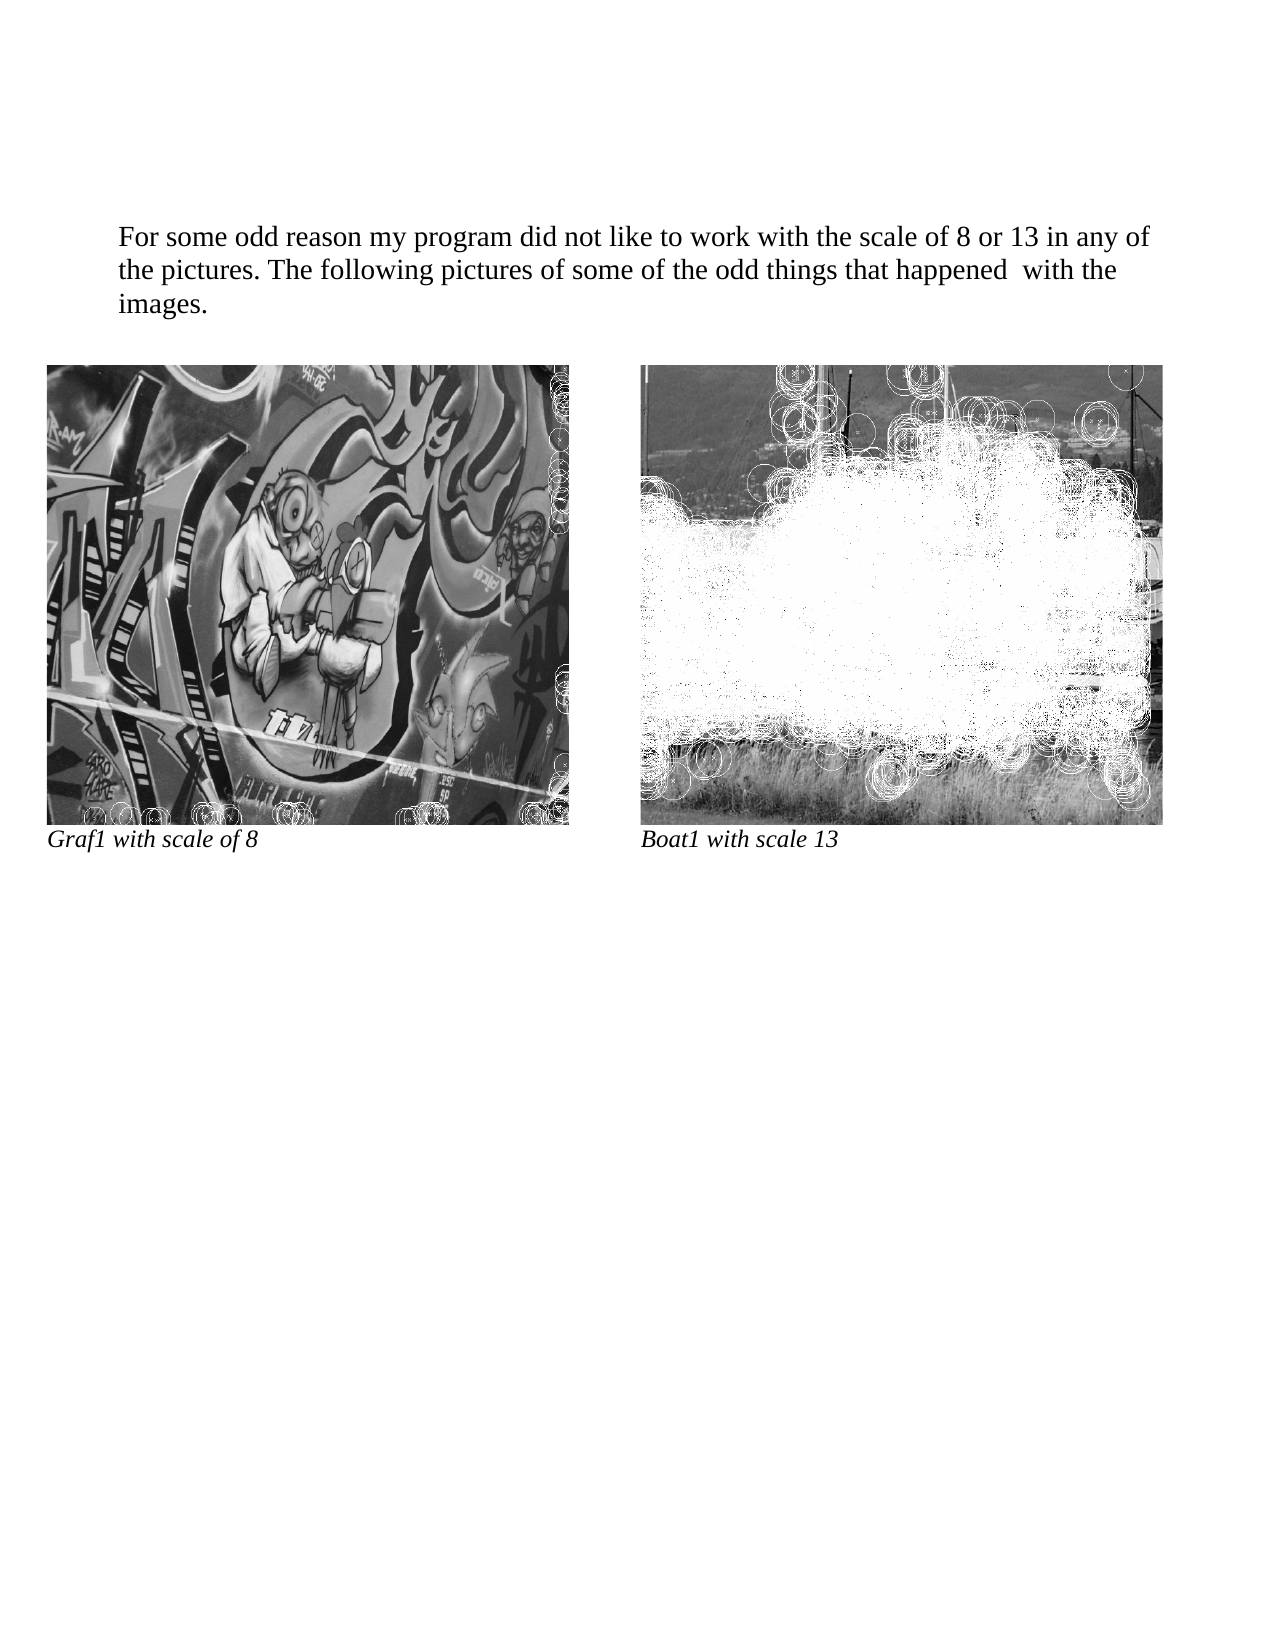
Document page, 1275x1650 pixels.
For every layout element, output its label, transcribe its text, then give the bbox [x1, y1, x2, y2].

text For some odd reason my program did not like to work with the scale of 8 or 13 in any of the pictures. The following pictures of some of the odd things that happened with the images. [118, 219, 1157, 319]
picture [640, 365, 1163, 825]
text Boat1 with scale 13 [641, 825, 1163, 853]
picture [46, 365, 569, 825]
text Graf1 with scale of 8 [47, 825, 569, 853]
